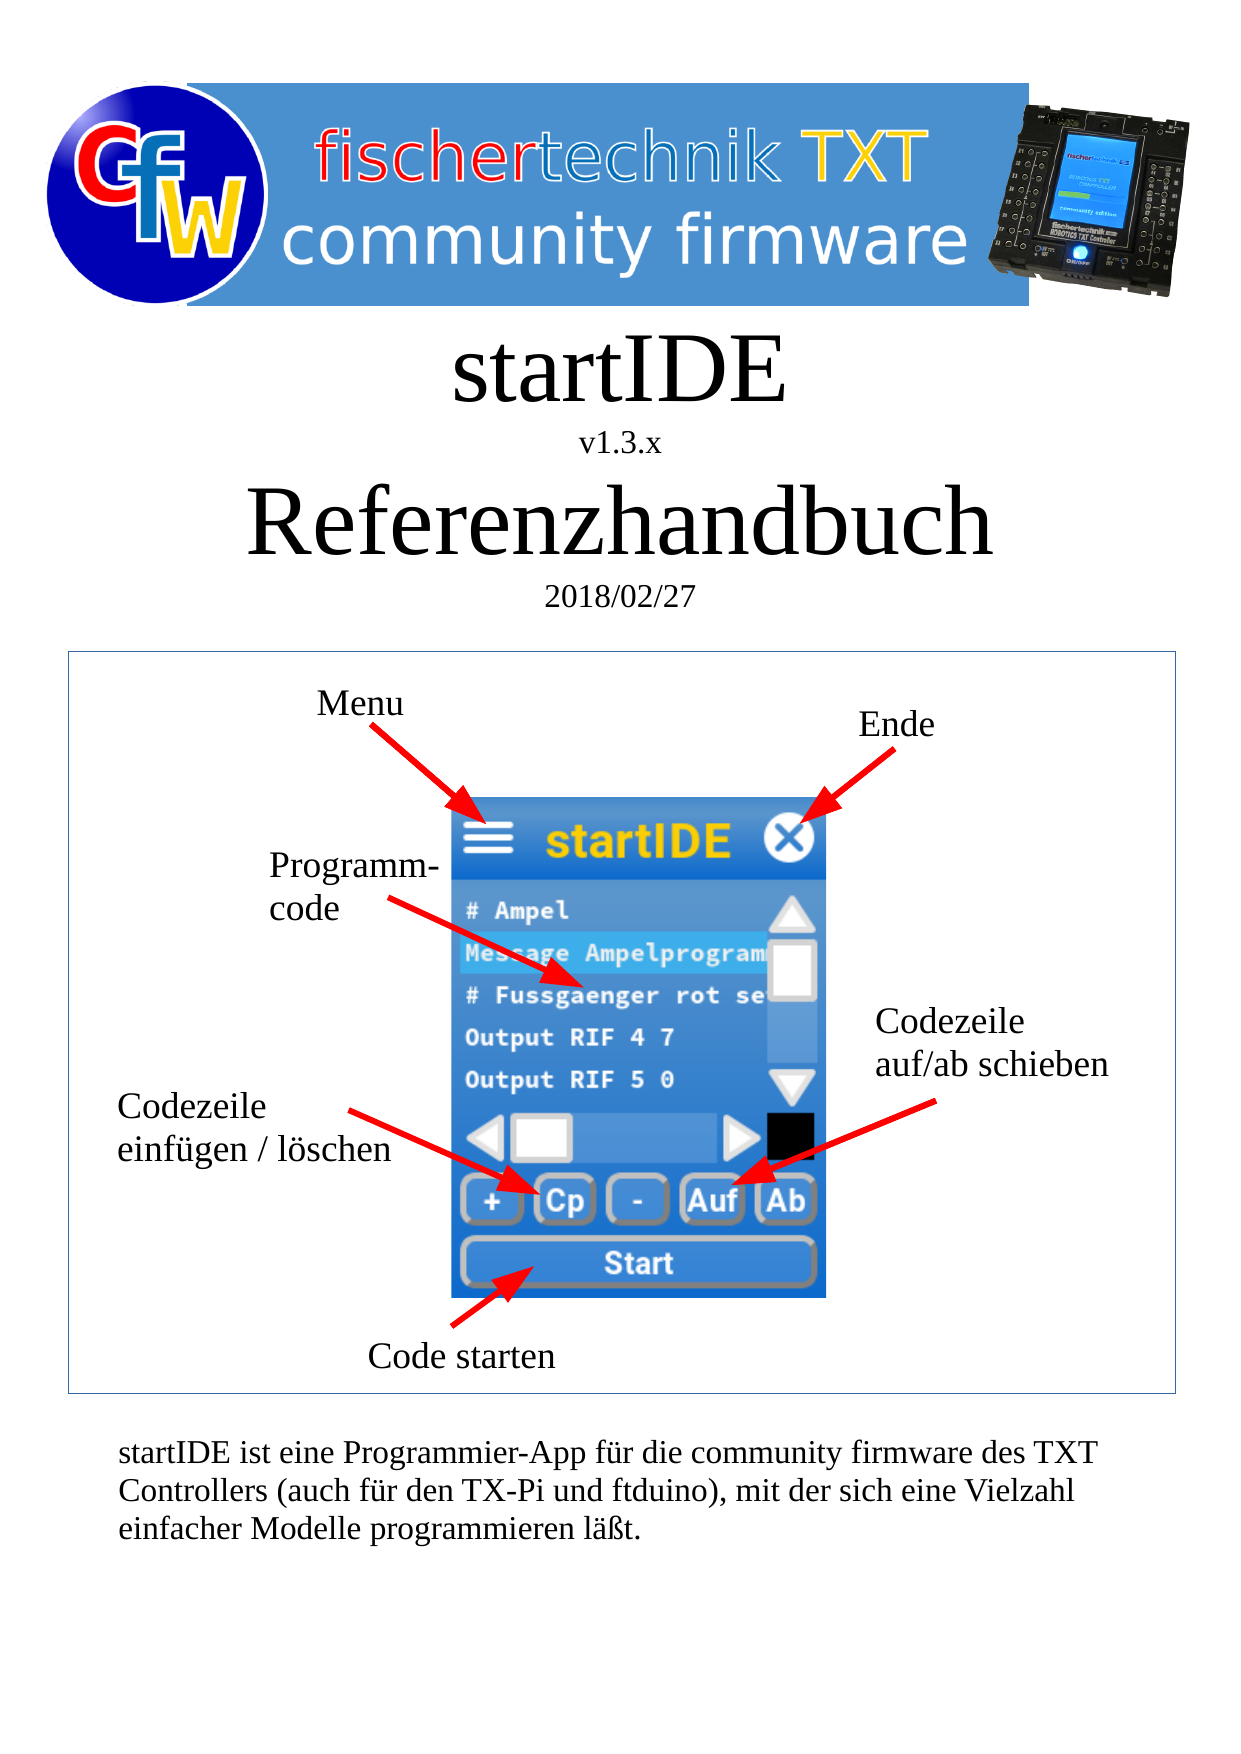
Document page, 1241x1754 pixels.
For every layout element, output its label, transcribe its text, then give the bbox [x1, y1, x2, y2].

text startIDE [118, 308, 1122, 423]
text startIDE ist eine Programmier-App für die community firmware des TXT Controllers (auch für den TX-Pi und ftduino), mit der sich eine Vielzahl einfacher Modelle programmieren läßt. [118, 1432, 1122, 1547]
text 2018/02/27 [118, 576, 1122, 614]
text Referenzhandbuch [118, 461, 1122, 576]
picture [451, 797, 827, 1298]
text v1.3.x [118, 423, 1122, 461]
